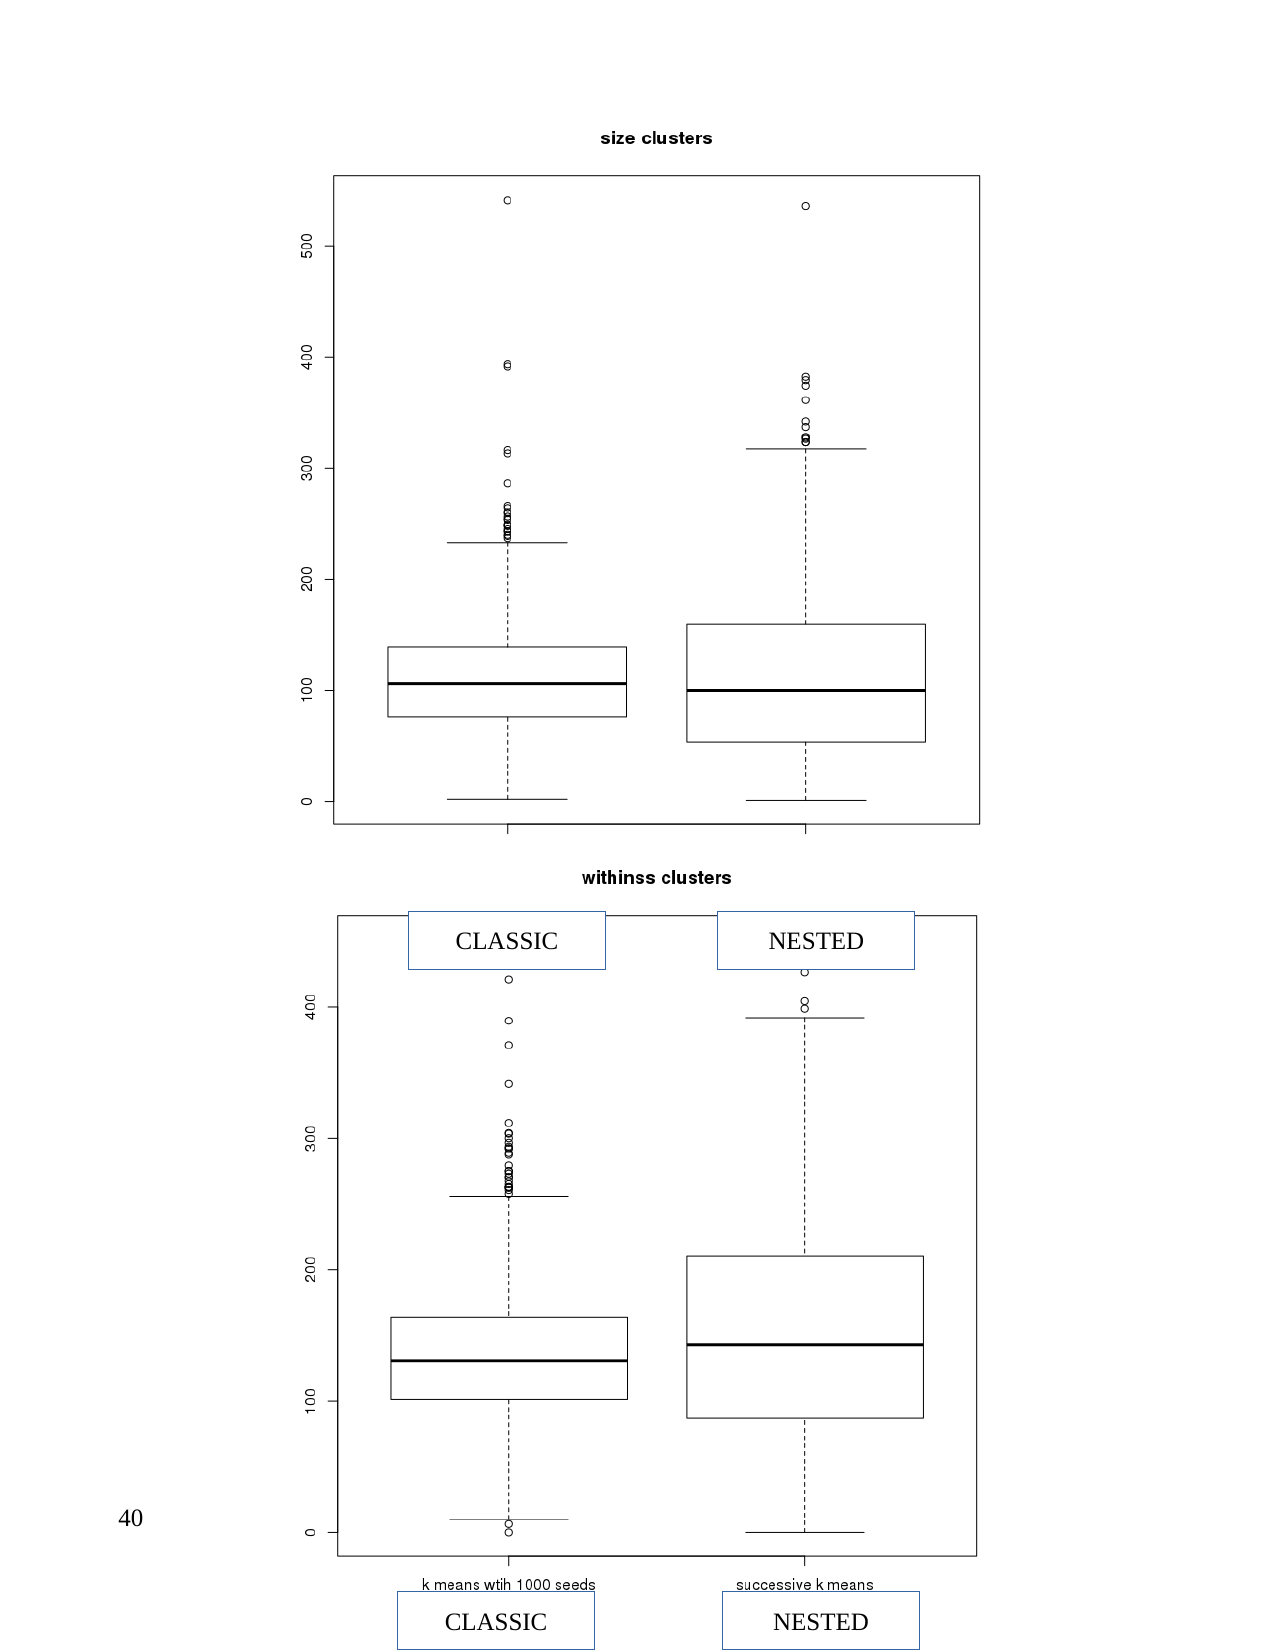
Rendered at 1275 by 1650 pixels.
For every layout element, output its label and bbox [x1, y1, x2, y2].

picture [257, 99, 1018, 1650]
